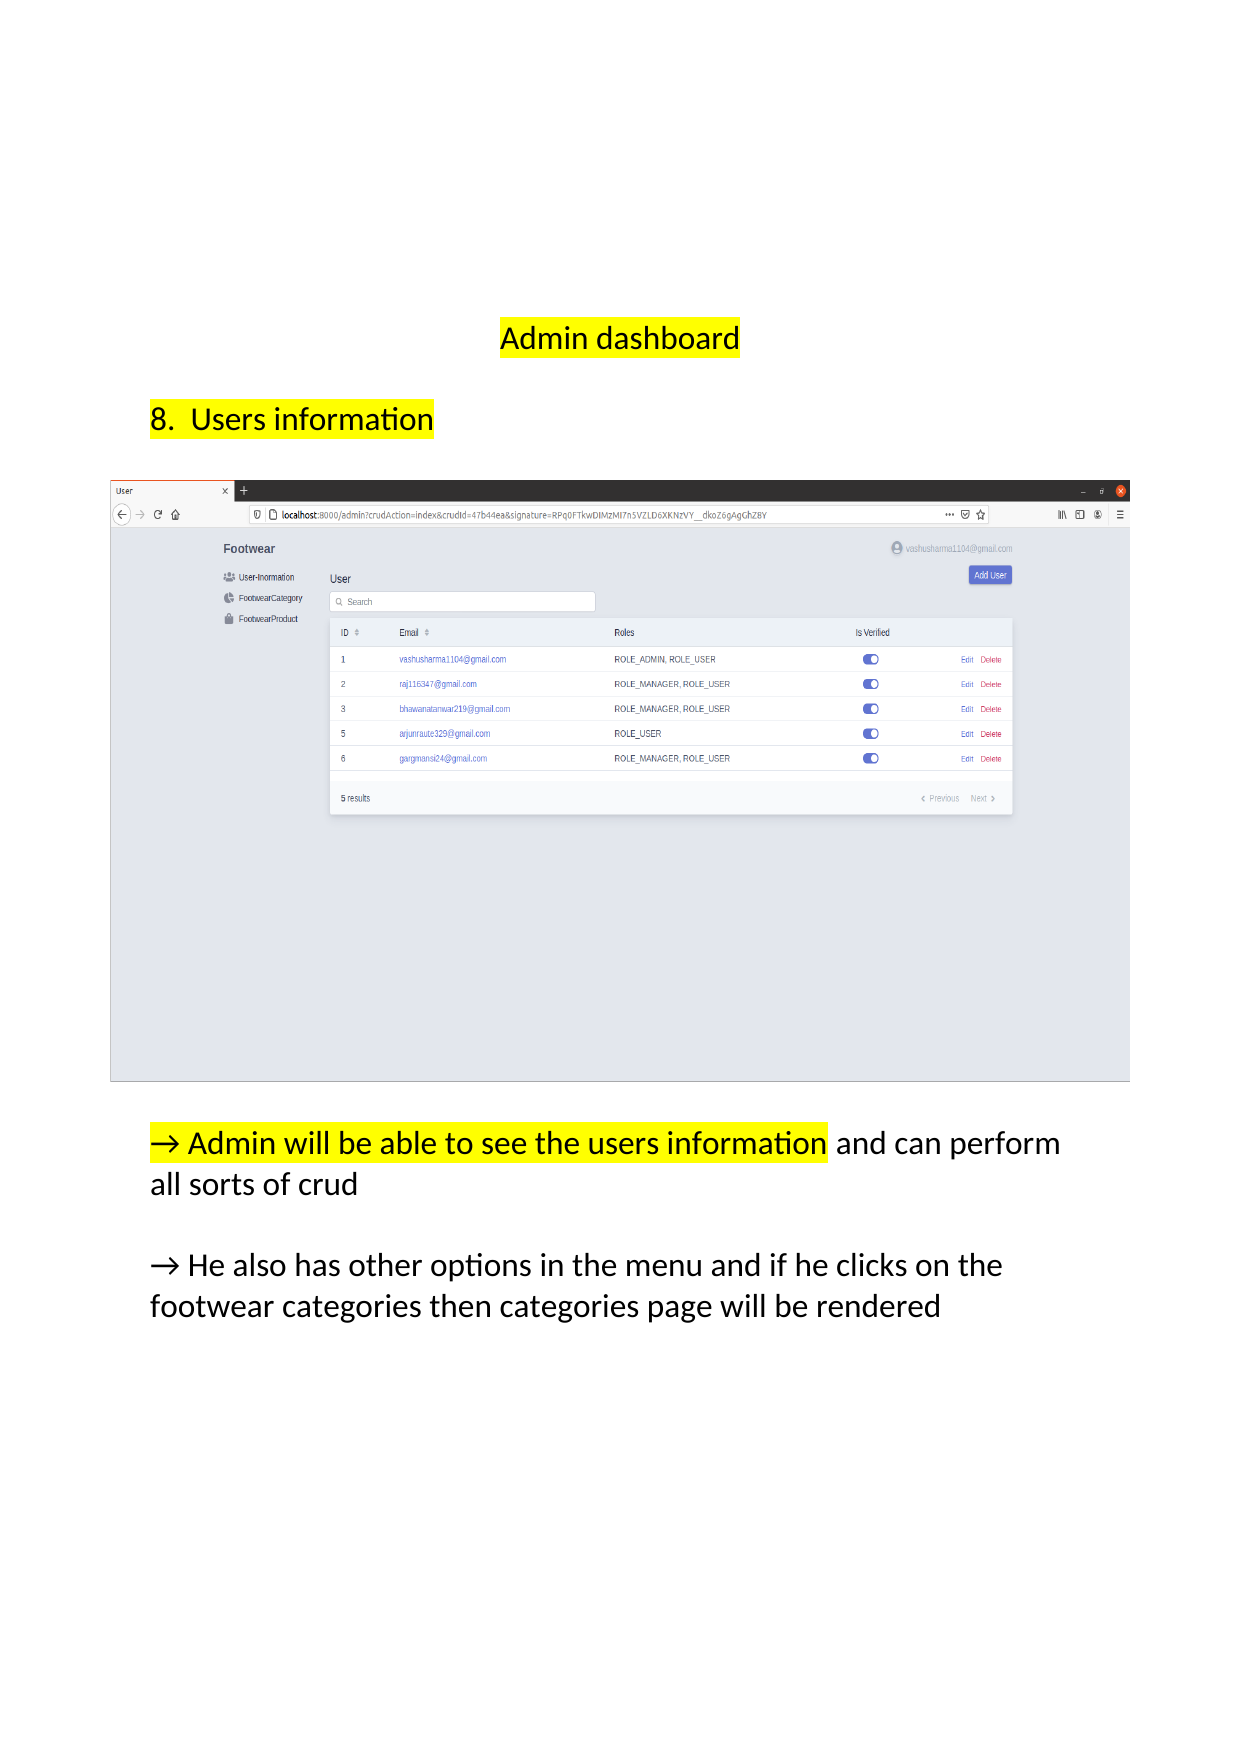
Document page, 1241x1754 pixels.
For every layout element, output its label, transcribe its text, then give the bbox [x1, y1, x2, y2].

list 8. Users information [150, 398, 1090, 439]
picture [110, 480, 1130, 1082]
list Admin dashboard [150, 317, 1090, 358]
list → Admin will be able to see the users information and can perform all sorts of crud [150, 1122, 1090, 1203]
list → He also has other options in the menu and if he clicks on the footwear categories then categories page will be rendered [150, 1244, 1090, 1326]
